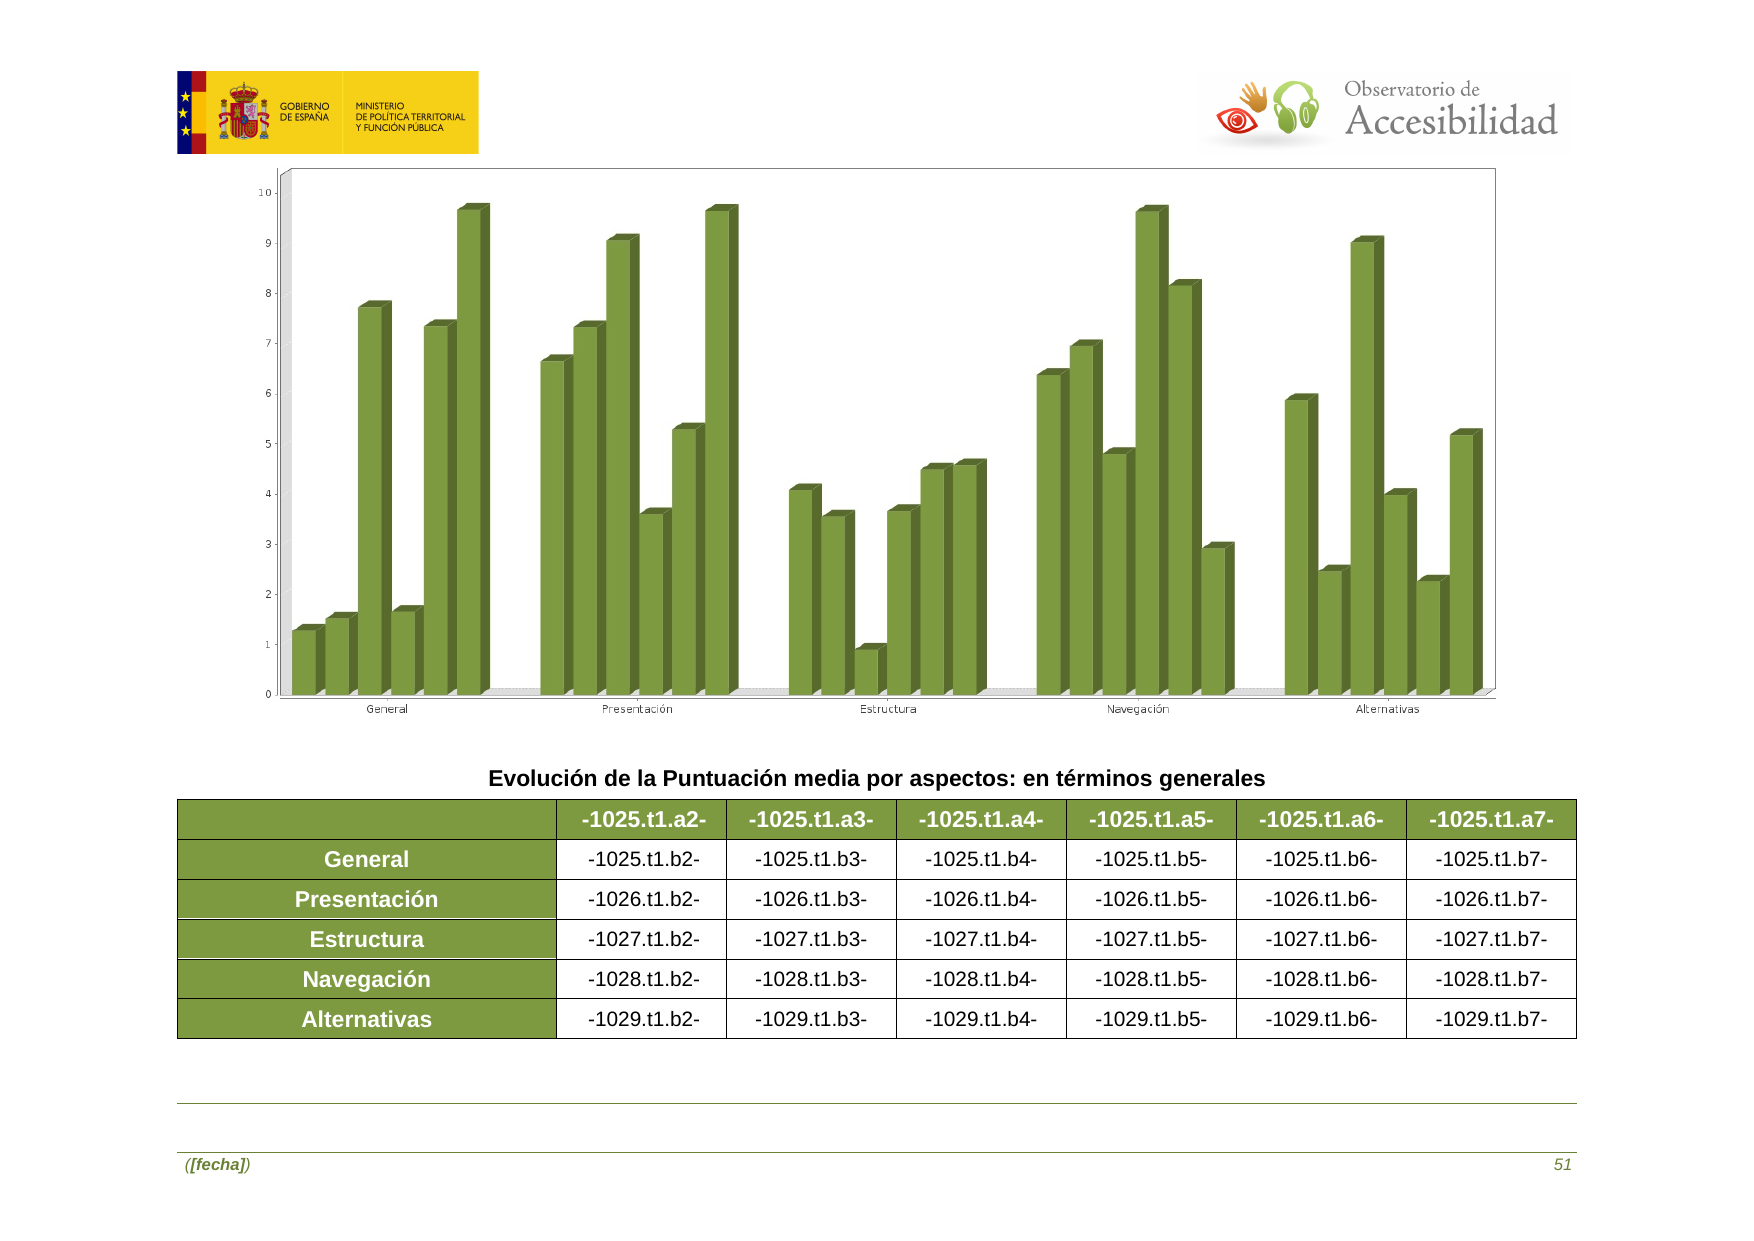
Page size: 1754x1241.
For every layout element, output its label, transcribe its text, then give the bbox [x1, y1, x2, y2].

table_cell Navegación [178, 960, 556, 998]
table_cell -1028.t1.b6- [1237, 960, 1406, 998]
table_cell -1028.t1.b7- [1407, 960, 1576, 998]
table_cell -1025.t1.b5- [1067, 840, 1236, 879]
table_cell -1026.t1.b5- [1067, 880, 1236, 918]
table_cell -1027.t1.b5- [1067, 920, 1236, 958]
table_header -1025.t1.a6- [1237, 800, 1406, 839]
table_cell Estructura [178, 920, 556, 958]
table_header -1025.t1.a5- [1067, 800, 1236, 839]
table_cell -1029.t1.b3- [727, 999, 896, 1038]
table_cell -1027.t1.b2- [557, 920, 726, 958]
table_cell -1025.t1.b4- [897, 840, 1066, 879]
table_cell General [178, 840, 556, 879]
table_cell -1026.t1.b3- [727, 880, 896, 918]
table_cell -1026.t1.b7- [1407, 880, 1576, 918]
table_cell Alternativas [178, 999, 556, 1038]
picture [177, 71, 479, 154]
table_header -1025.t1.a4- [897, 800, 1066, 839]
table_cell -1025.t1.b3- [727, 840, 896, 879]
table_header -1025.t1.a3- [727, 800, 896, 839]
table_header -1025.t1.a7- [1407, 800, 1576, 839]
table_cell -1029.t1.b5- [1067, 999, 1236, 1038]
table_cell -1025.t1.b6- [1237, 840, 1406, 879]
table_cell -1027.t1.b6- [1237, 920, 1406, 958]
table_cell -1028.t1.b2- [557, 960, 726, 998]
table_cell -1026.t1.b2- [557, 880, 726, 918]
table_cell -1025.t1.b7- [1407, 840, 1576, 879]
table_cell -1029.t1.b2- [557, 999, 726, 1038]
picture [249, 159, 1505, 720]
table_cell -1027.t1.b4- [897, 920, 1066, 958]
table_cell Presentación [178, 880, 556, 918]
table_cell -1028.t1.b3- [727, 960, 896, 998]
table_cell -1029.t1.b7- [1407, 999, 1576, 1038]
table_cell -1026.t1.b6- [1237, 880, 1406, 918]
table_cell -1029.t1.b6- [1237, 999, 1406, 1038]
table_cell -1026.t1.b4- [897, 880, 1066, 918]
picture [1196, 72, 1572, 154]
table_header [178, 800, 556, 839]
table_cell -1028.t1.b4- [897, 960, 1066, 998]
table_header -1025.t1.a2- [557, 800, 726, 839]
table_cell -1029.t1.b4- [897, 999, 1066, 1038]
table_cell -1025.t1.b2- [557, 840, 726, 879]
text Evolución de la Puntuación media por aspectos: en términos generales [177, 765, 1577, 791]
table_cell -1027.t1.b7- [1407, 920, 1576, 958]
table_cell -1028.t1.b5- [1067, 960, 1236, 998]
table_cell -1027.t1.b3- [727, 920, 896, 958]
